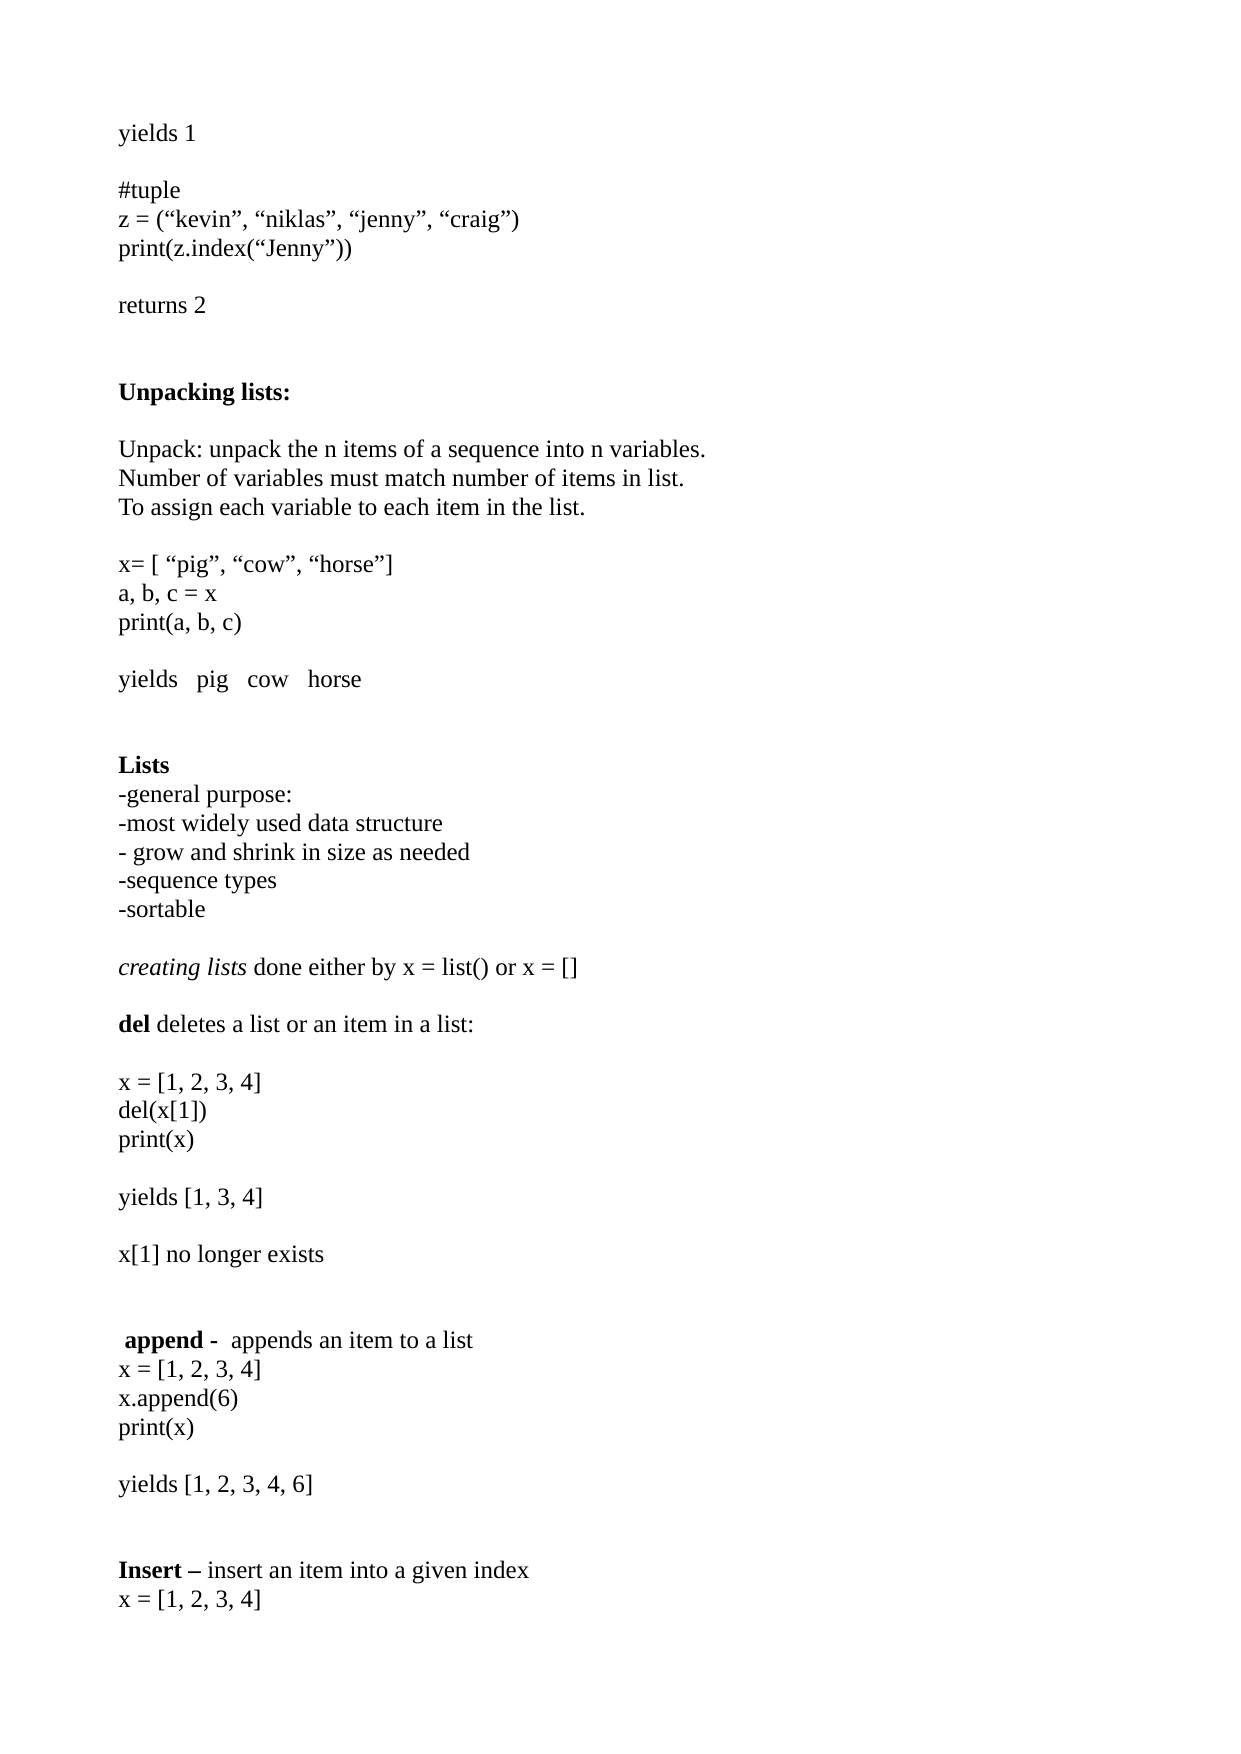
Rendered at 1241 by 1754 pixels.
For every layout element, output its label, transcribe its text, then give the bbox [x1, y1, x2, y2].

text yields [1, 2, 3, 4, 6] [118, 1469, 1122, 1498]
text x = [1, 2, 3, 4] [118, 1067, 1122, 1096]
text Unpack: unpack the n items of a sequence into n variables. [118, 434, 1122, 463]
text Unpacking lists: [118, 377, 1122, 406]
text x= [ “pig”, “cow”, “horse”] [118, 549, 1122, 578]
text z = (“kevin”, “niklas”, “jenny”, “craig”) [118, 204, 1122, 233]
text -sortable [118, 894, 1122, 923]
text yields [1, 3, 4] [118, 1182, 1122, 1211]
text Number of variables must match number of items in list. [118, 463, 1122, 492]
text yields 1 [118, 118, 1122, 147]
text x = [1, 2, 3, 4] [118, 1354, 1122, 1383]
text del deletes a list or an item in a list: [118, 1009, 1122, 1038]
text creating lists done either by x = list() or x = [] [118, 952, 1122, 981]
text - grow and shrink in size as needed [118, 837, 1122, 866]
text a, b, c = x [118, 578, 1122, 607]
text -general purpose: [118, 779, 1122, 808]
text yields pig cow horse [118, 664, 1122, 693]
text print(x) [118, 1124, 1122, 1153]
text To assign each variable to each item in the list. [118, 492, 1122, 521]
text -sequence types [118, 866, 1122, 894]
text returns 2 [118, 291, 1122, 319]
text append - appends an item to a list [118, 1326, 1122, 1354]
text x.append(6) [118, 1383, 1122, 1412]
text del(x[1]) [118, 1096, 1122, 1124]
text #tuple [118, 176, 1122, 204]
text print(x) [118, 1412, 1122, 1441]
text x = [1, 2, 3, 4] [118, 1584, 1122, 1613]
text print(z.index(“Jenny”)) [118, 233, 1122, 262]
text -most widely used data structure [118, 808, 1122, 837]
text print(a, b, c) [118, 607, 1122, 636]
text x[1] no longer exists [118, 1239, 1122, 1268]
text Insert – insert an item into a given index [118, 1556, 1122, 1584]
text Lists [118, 751, 1122, 779]
